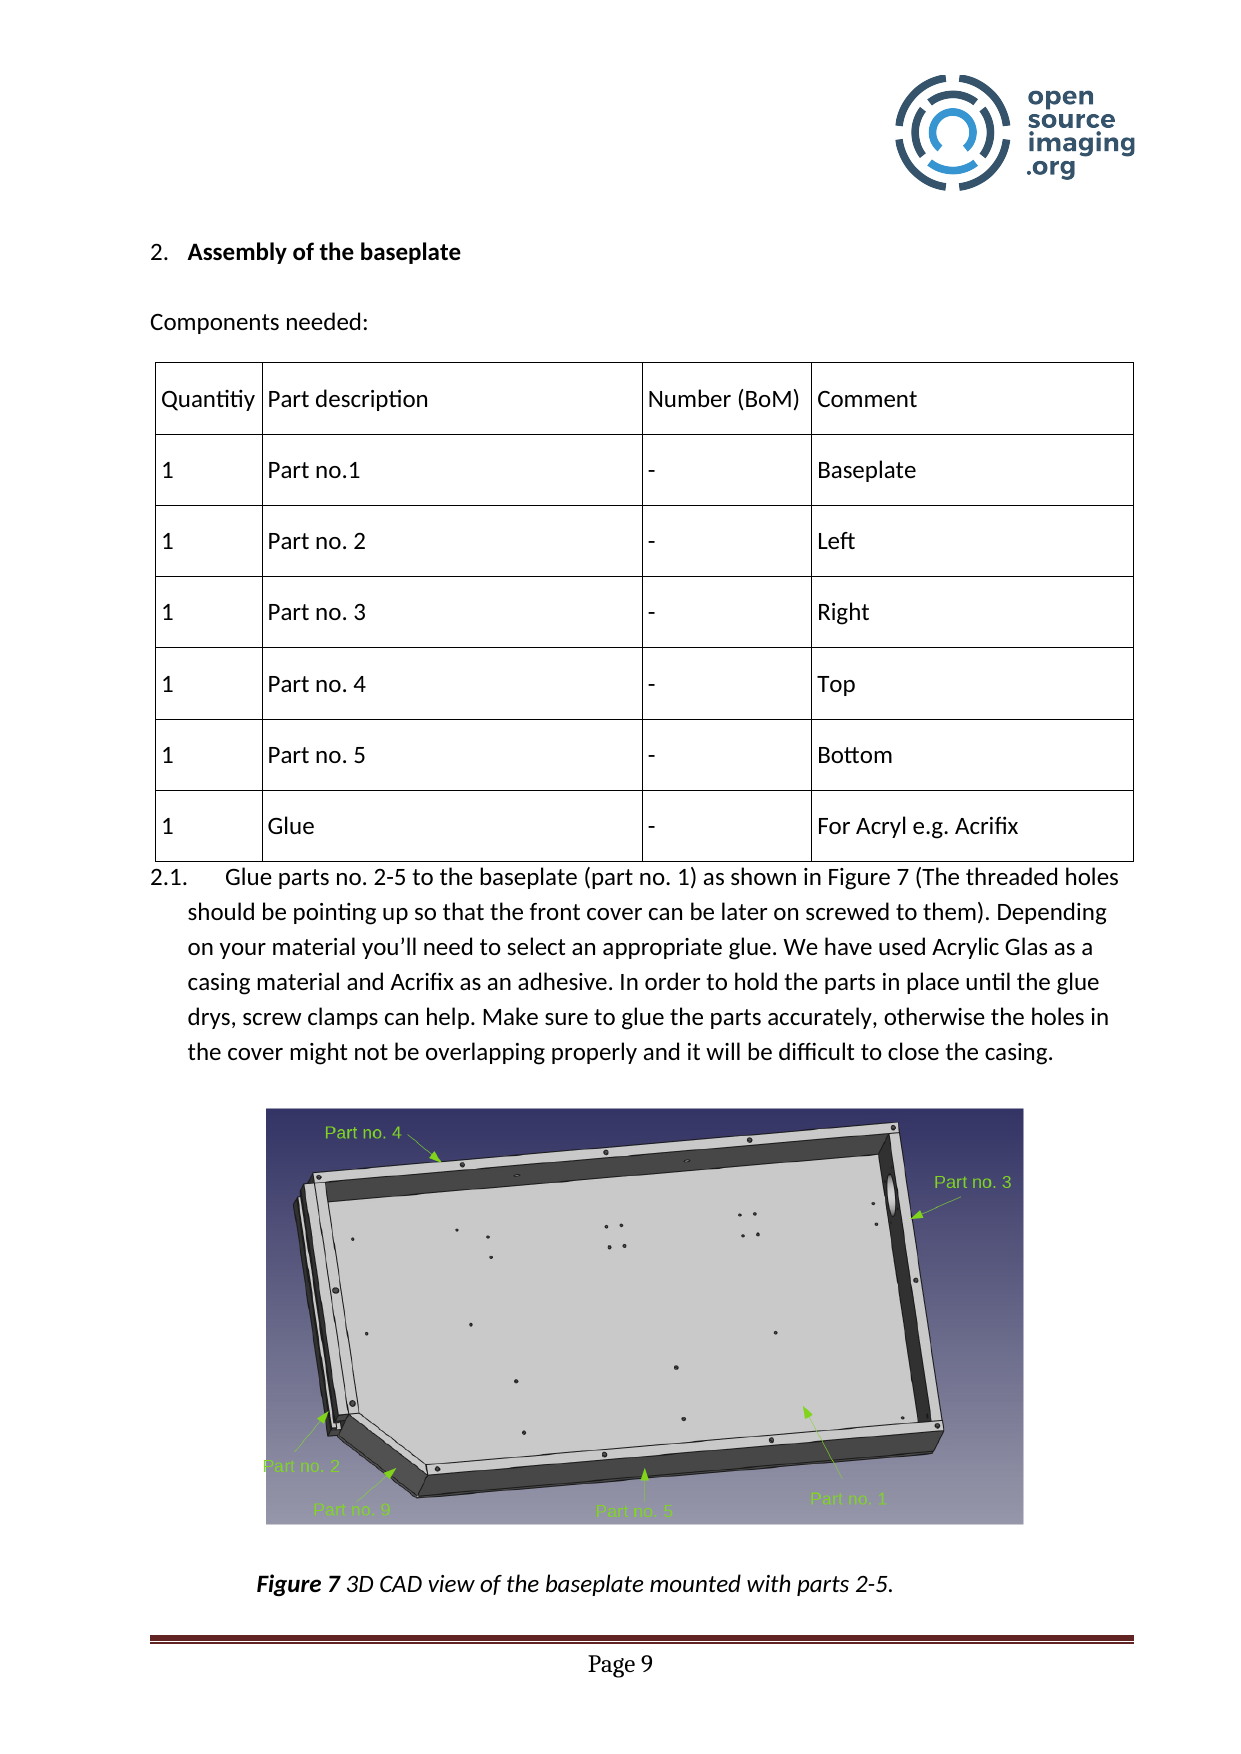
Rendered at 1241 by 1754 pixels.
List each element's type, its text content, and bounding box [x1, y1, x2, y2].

table_cell Right [812, 577, 1133, 647]
table_cell 1 [156, 577, 262, 647]
table_cell Part no. 3 [263, 577, 642, 647]
list Figure 7 3D CAD view of the baseplate mounted with parts 2-5. [256, 1532, 1028, 1598]
table_cell 1 [156, 506, 262, 576]
table_cell - [643, 648, 811, 718]
table_cell 1 [156, 435, 262, 505]
picture [895, 75, 1135, 191]
table_cell Part no. 5 [263, 720, 642, 790]
table_cell 1 [156, 720, 262, 790]
picture [256, 1104, 1029, 1532]
table_cell Left [812, 506, 1133, 576]
table_cell - [643, 435, 811, 505]
list Components needed: [150, 306, 1134, 337]
table_cell Part no. 4 [263, 648, 642, 718]
table_cell Glue [263, 791, 642, 861]
table_header Number (BoM) [643, 363, 811, 433]
table_header Part description [263, 363, 642, 433]
table_cell 1 [156, 791, 262, 861]
table_cell - [643, 791, 811, 861]
table_cell Part no.1 [263, 435, 642, 505]
table_cell 1 [156, 648, 262, 718]
list Assembly of the baseplate [150, 236, 1134, 267]
table_cell - [643, 577, 811, 647]
table_cell - [643, 506, 811, 576]
table_cell Top [812, 648, 1133, 718]
table_cell Part no. 2 [263, 506, 642, 576]
table_header Quantitiy [156, 363, 262, 433]
table_cell Bottom [812, 720, 1133, 790]
table_cell For Acryl e.g. Acrifix [812, 791, 1133, 861]
table_cell - [643, 720, 811, 790]
table_cell Baseplate [812, 435, 1133, 505]
list Glue parts no. 2-5 to the baseplate (part no. 1) as shown in Figure 7 (The threaded holes should be pointing up so that the front cover can be later on screwed to them). Depending on your material you’ll need to select an appropriate glue. We have used Acrylic Glas as a casing material and Acrifix as an adhesive. In order to hold the parts in place until the glue drys, screw clamps can help. Make sure to glue the parts accurately, otherwise the holes in the cover might not be overlapping properly and it will be difficult to close the casing. [150, 861, 1134, 1067]
table_header Comment [812, 363, 1133, 433]
